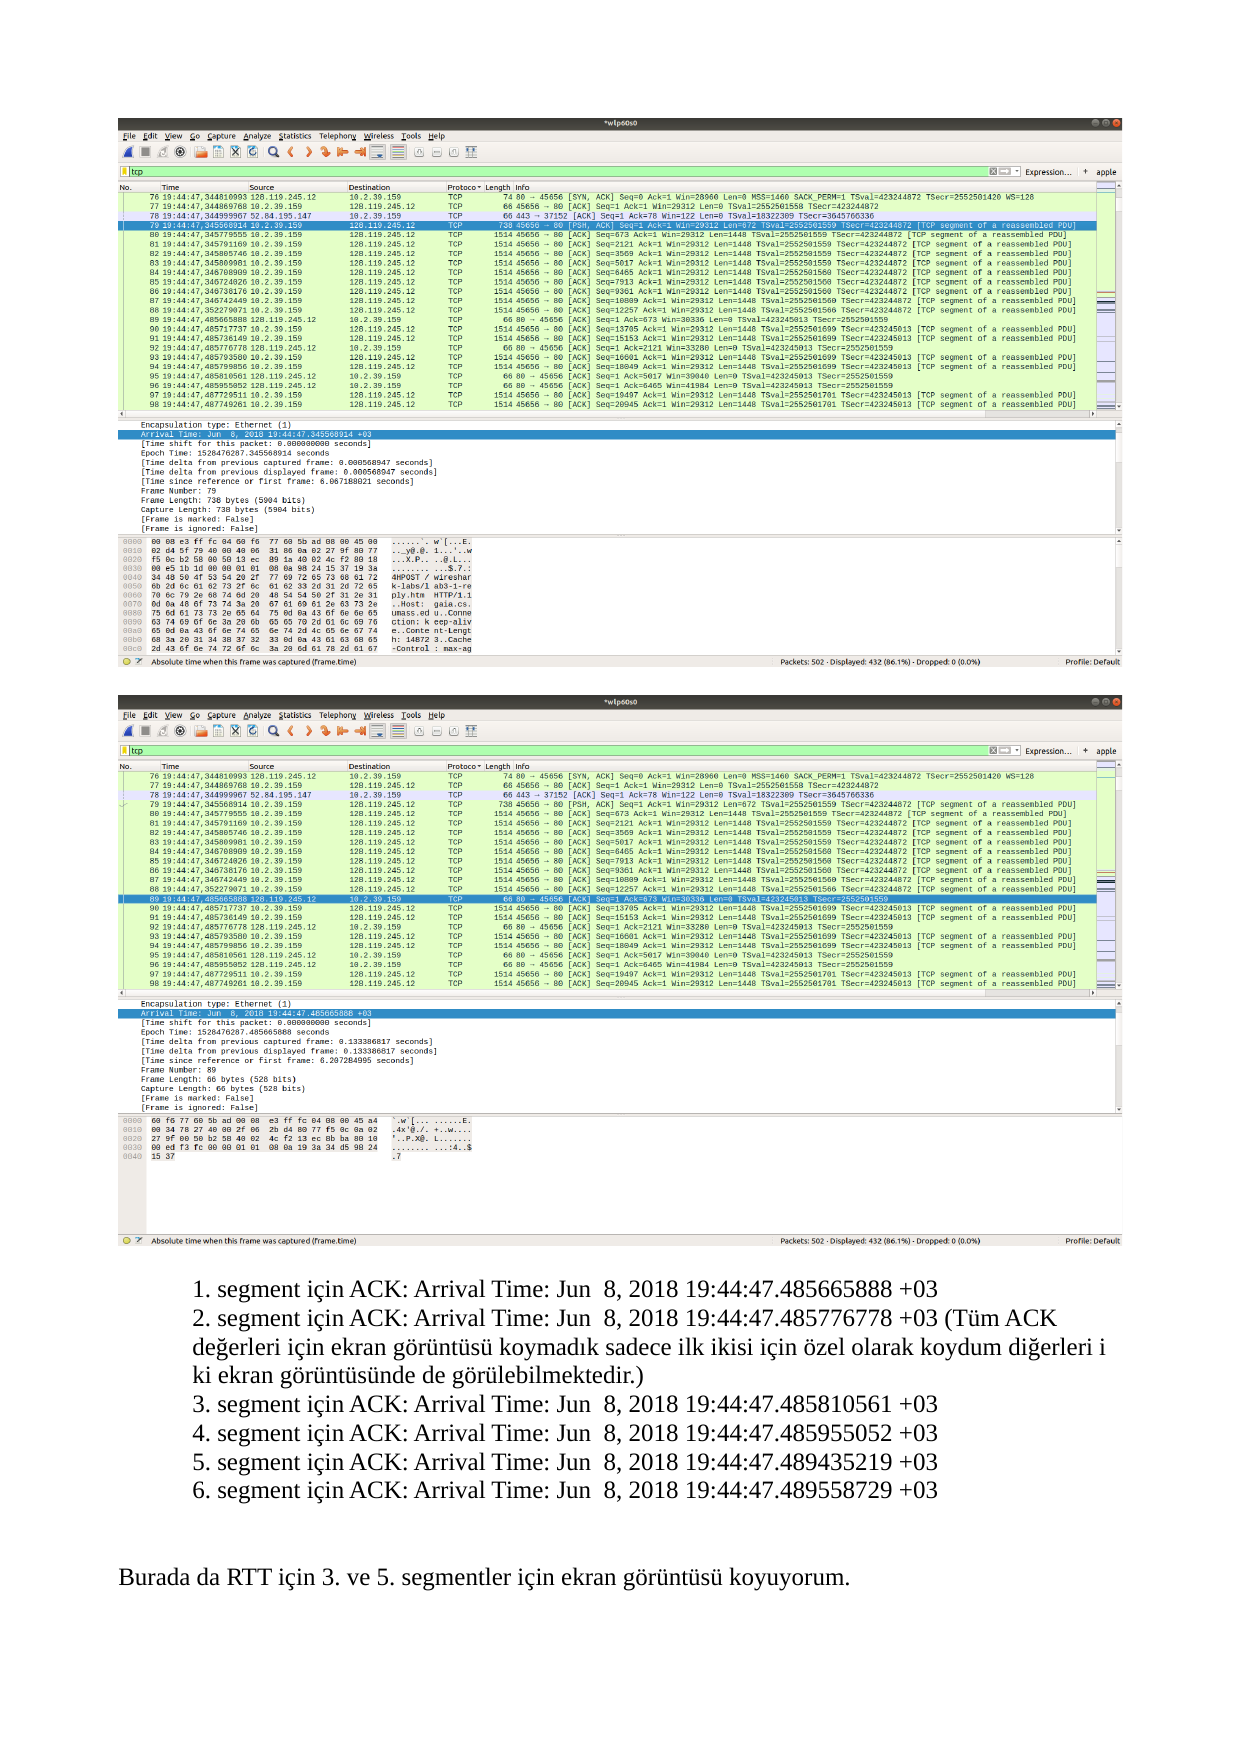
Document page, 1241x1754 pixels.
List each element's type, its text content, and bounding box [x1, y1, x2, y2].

text 4. segment için ACK: Arrival Time: Jun 8, 2018 19:44:47.485955052 +03 [118, 1418, 1122, 1447]
text 1. segment için ACK: Arrival Time: Jun 8, 2018 19:44:47.485665888 +03 [118, 1274, 1122, 1303]
text 3. segment için ACK: Arrival Time: Jun 8, 2018 19:44:47.485810561 +03 [118, 1389, 1122, 1418]
picture [118, 118, 1123, 667]
text 6. segment için ACK: Arrival Time: Jun 8, 2018 19:44:47.489558729 +03 [118, 1475, 1122, 1504]
text 2. segment için ACK: Arrival Time: Jun 8, 2018 19:44:47.485776778 +03 (Tüm ACK değerleri için ekran görüntüsü koymadık sadece ilk ikisi için özel olarak koydum diğerleri i ki ekran görüntüsünde de görülebilmektedir.) [118, 1303, 1122, 1389]
text Burada da RTT için 3. ve 5. segmentler için ekran görüntüsü koyuyorum. [118, 1562, 1122, 1590]
text 5. segment için ACK: Arrival Time: Jun 8, 2018 19:44:47.489435219 +03 [118, 1447, 1122, 1475]
picture [118, 695, 1123, 1246]
